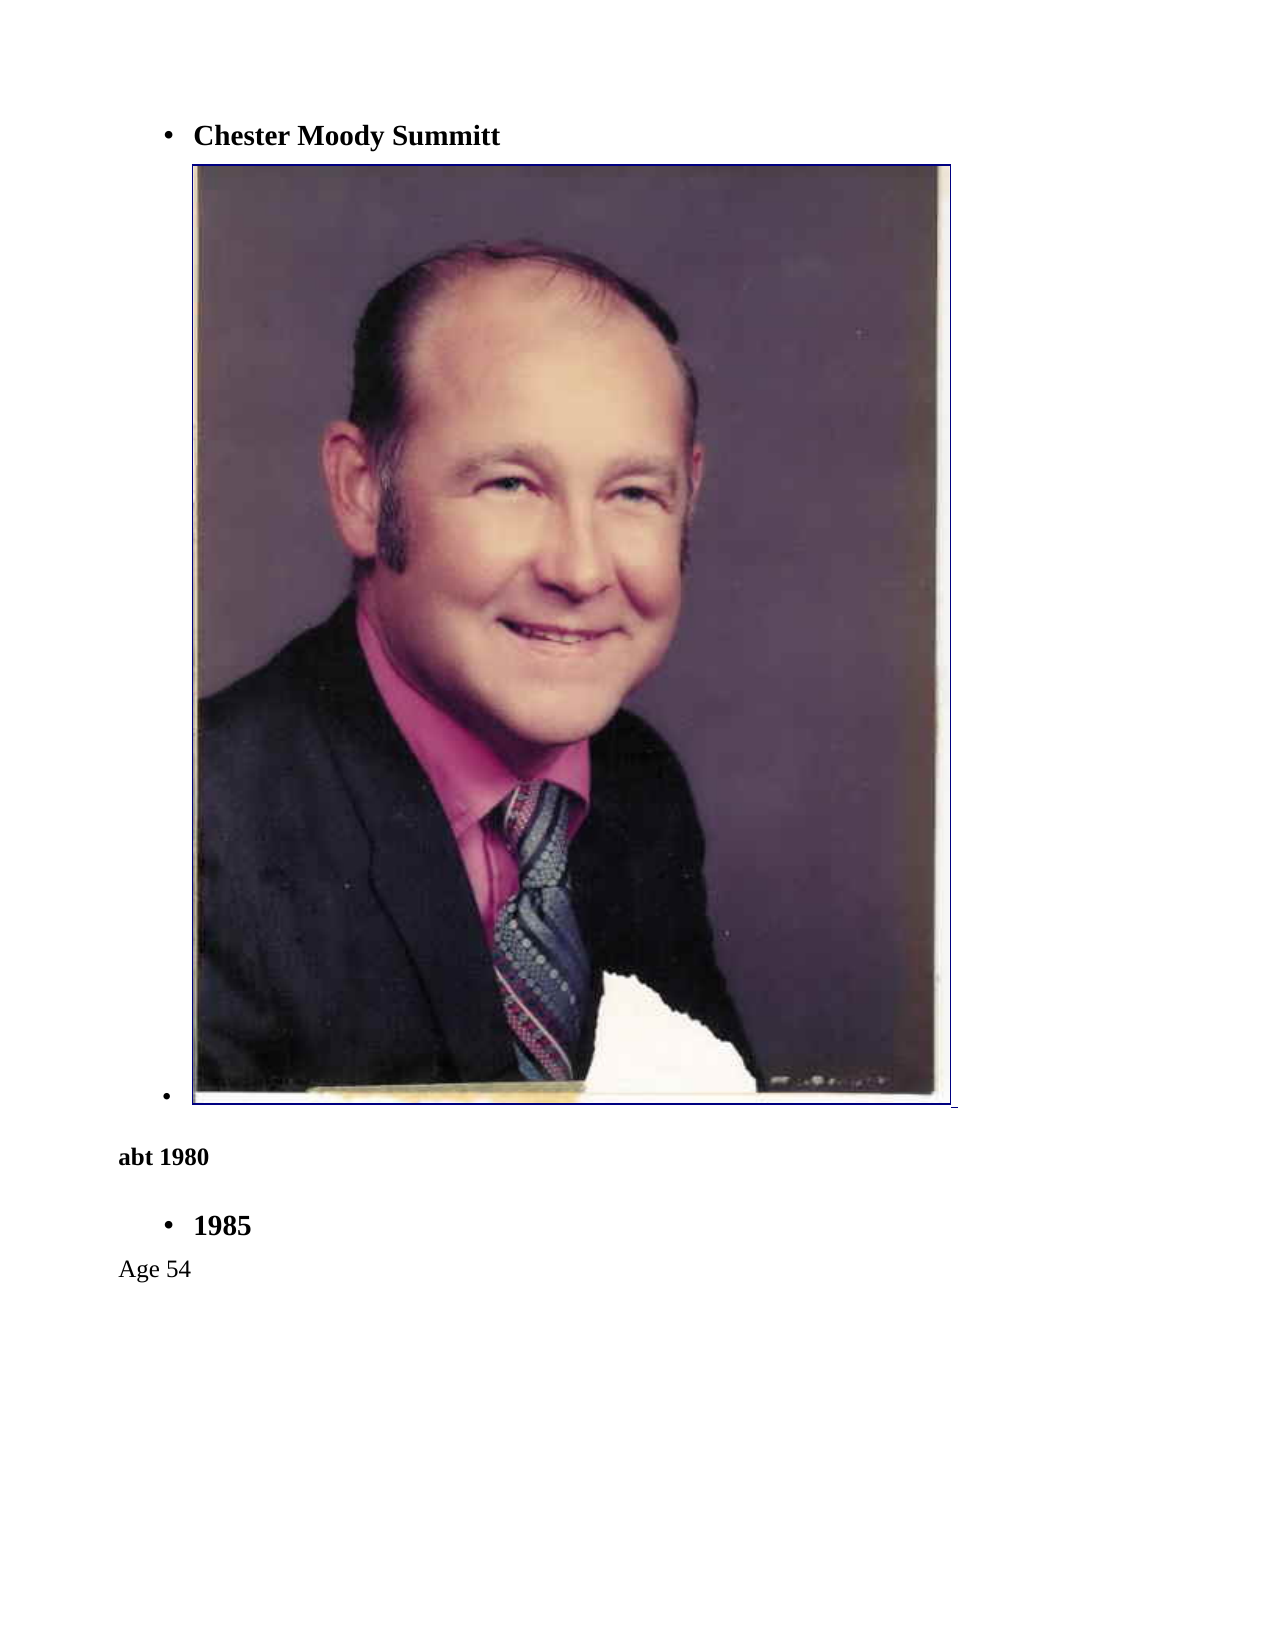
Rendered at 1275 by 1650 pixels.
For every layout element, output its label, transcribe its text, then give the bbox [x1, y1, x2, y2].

subtitle abt 1980 [118, 1142, 1157, 1170]
picture [193, 166, 950, 1103]
text Age 54 [118, 1254, 1157, 1283]
subtitle Chester Moody Summitt [164, 118, 1157, 152]
subtitle 1985 [164, 1208, 1157, 1242]
